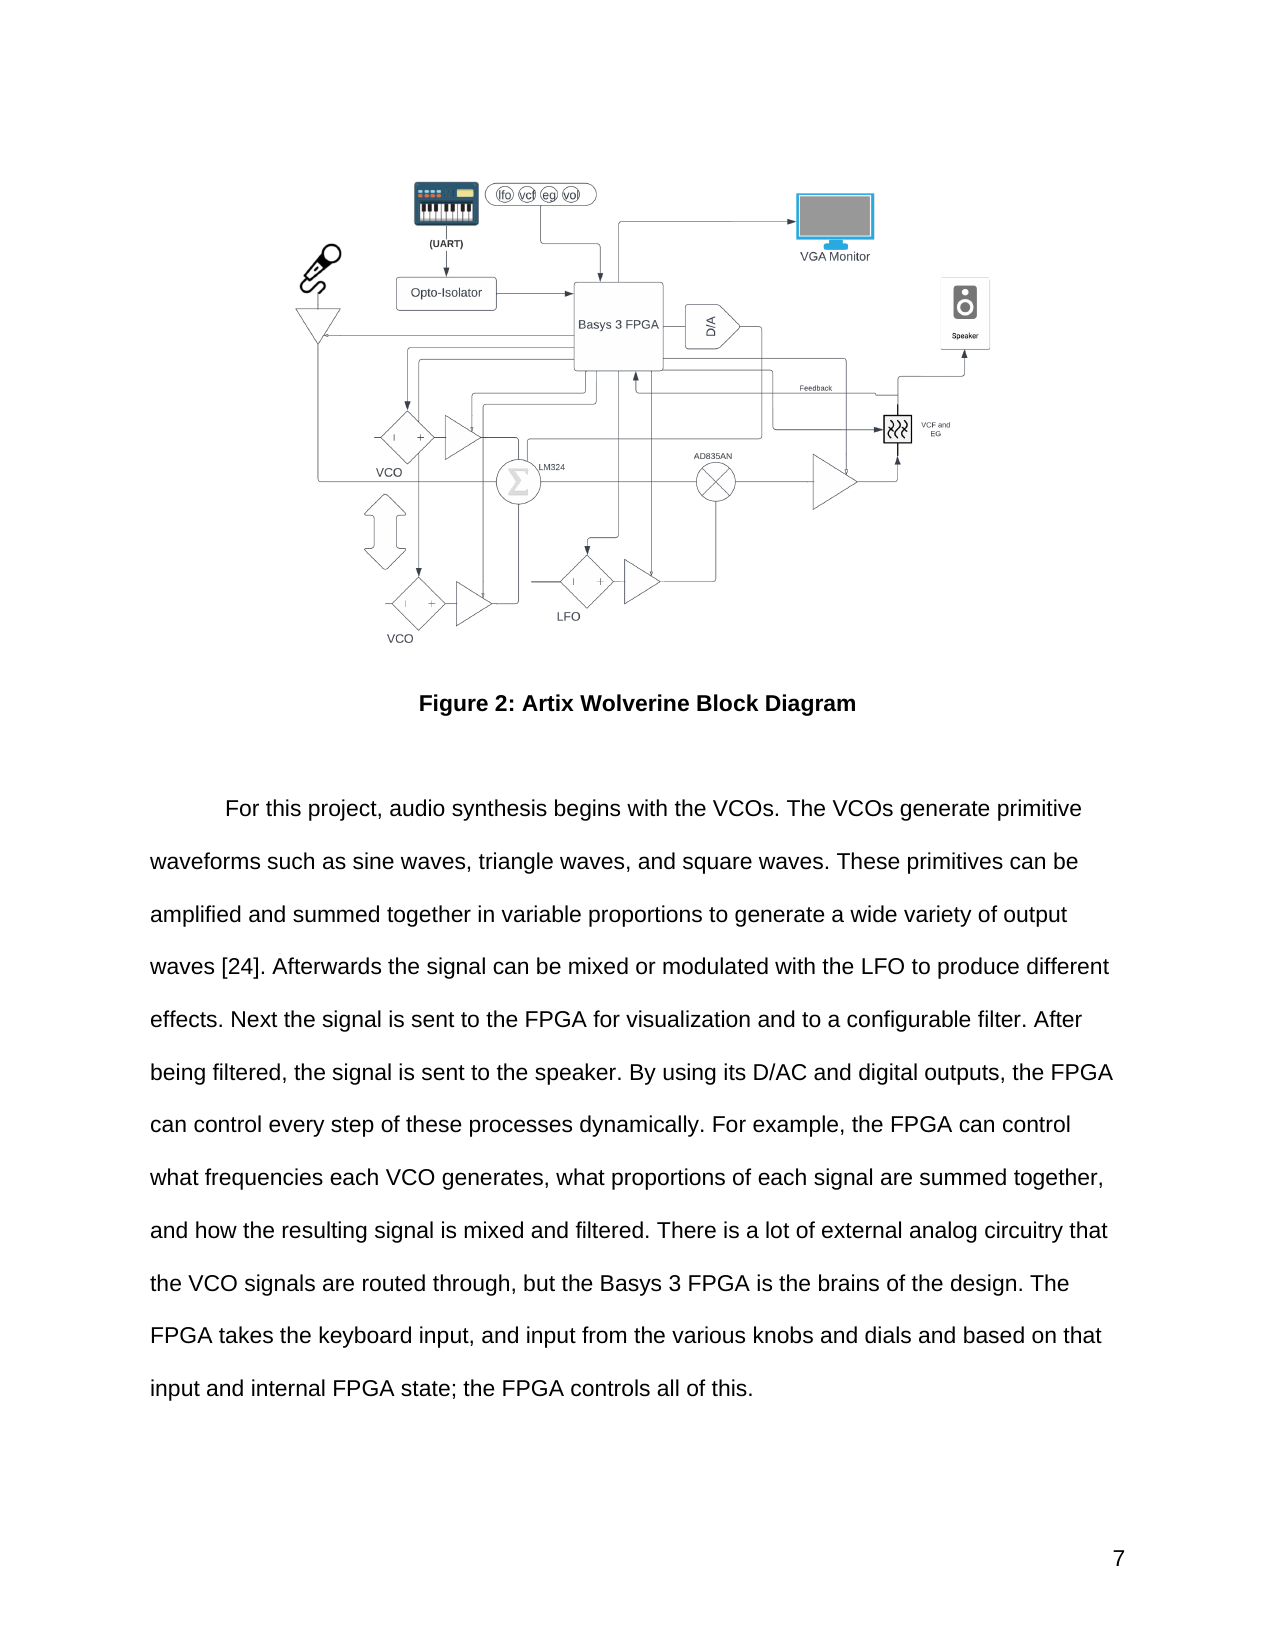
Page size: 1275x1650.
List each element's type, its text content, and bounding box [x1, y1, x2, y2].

text For this project, audio synthesis begins with the VCOs. The VCOs generate primitive waveforms such as sine waves, triangle waves, and square waves. These primitives can be amplified and summed together in variable proportions to generate a wide variety of output waves [24]. Afterwards the signal can be mixed or modulated with the LFO to produce different effects. Next the signal is sent to the FPGA for visualization and to a configurable filter. After being filtered, the signal is sent to the speaker. By using its D/AC and digital outputs, the FPGA can control every step of these processes dynamically. For example, the FPGA can control what frequencies each VCO generates, what proportions of each signal are summed together, and how the resulting signal is mixed and filtered. There is a lot of external analog circuitry that the VCO signals are routed through, but the Basys 3 FPGA is the brains of the design. The FPGA takes the keyboard input, and input from the various knobs and dials and based on that input and internal FPGA state; the FPGA controls all of this. [150, 795, 1125, 1401]
picture [263, 150, 1012, 664]
text Figure 2: Artix Wolverine Block Diagram [150, 690, 1125, 716]
